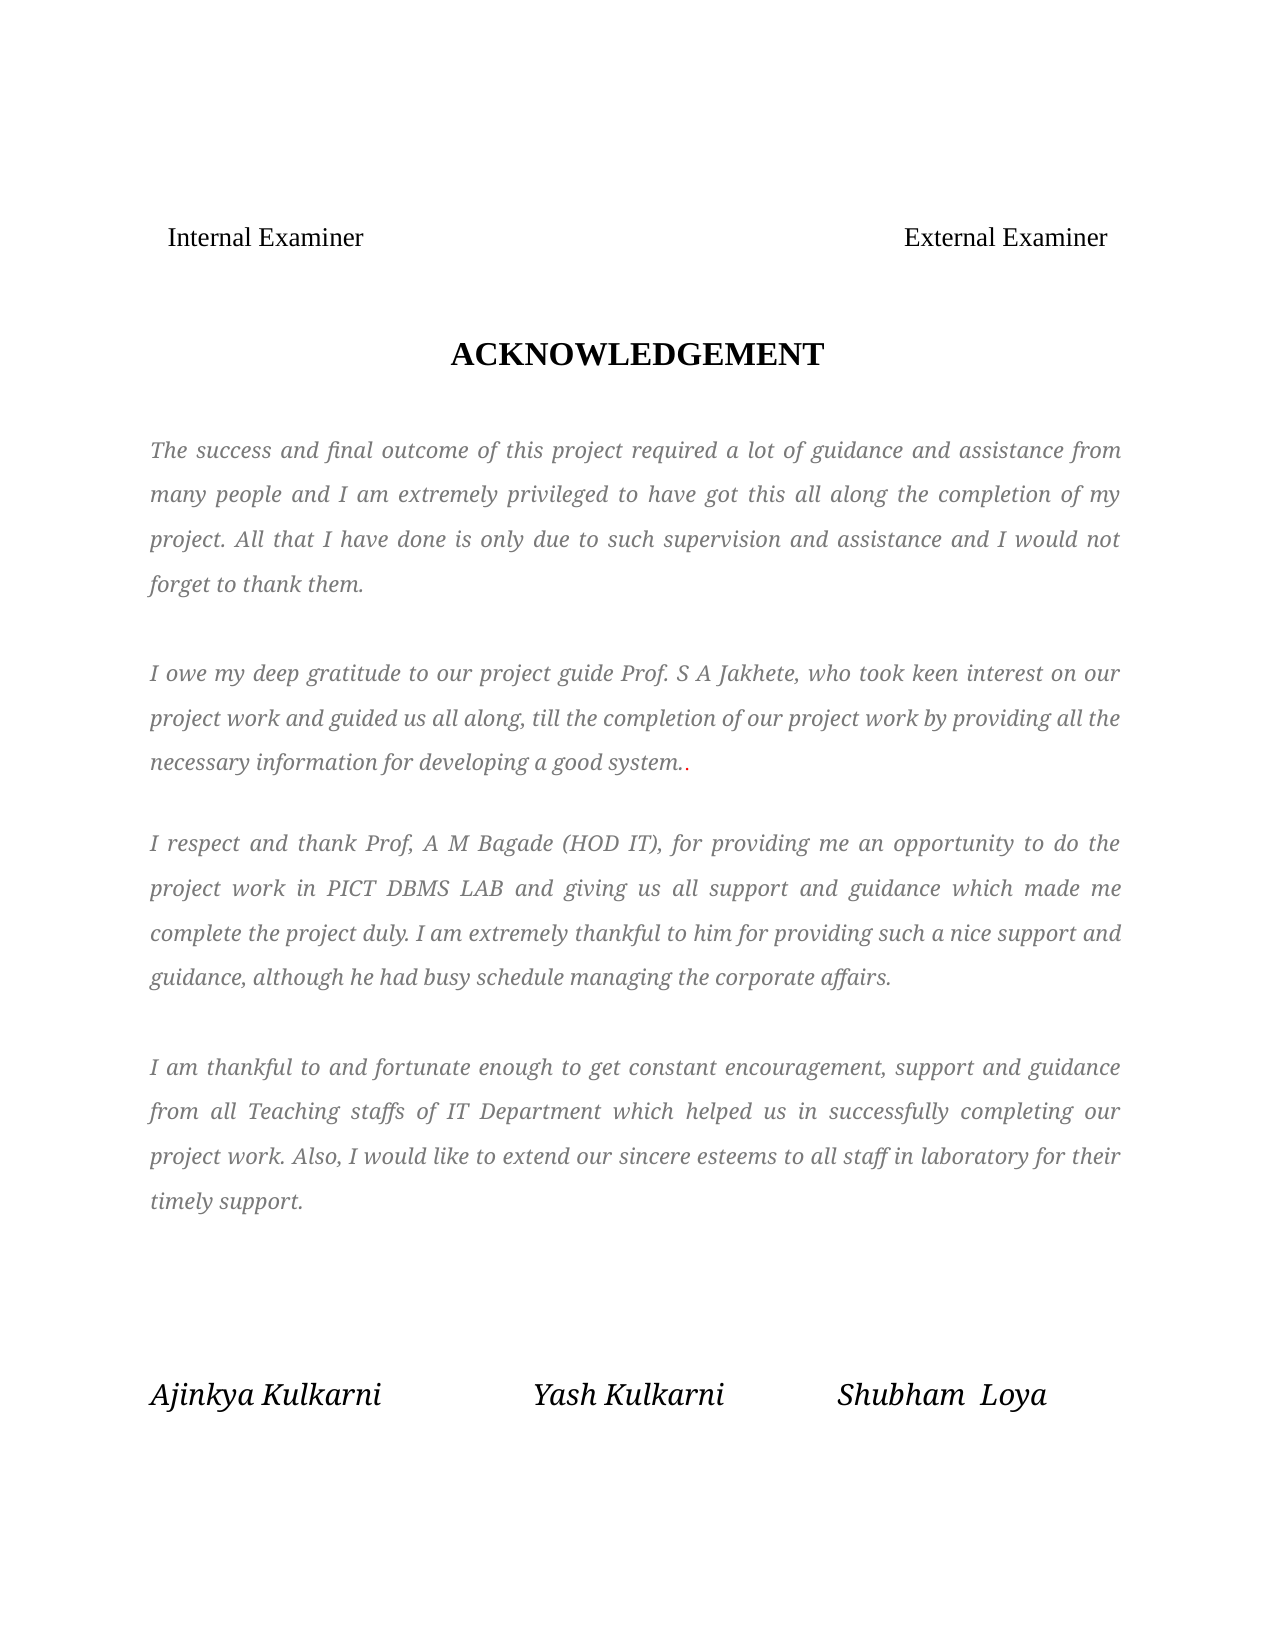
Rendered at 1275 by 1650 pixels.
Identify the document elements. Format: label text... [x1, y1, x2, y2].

text The success and final outcome of this project required a lot of guidance and assistance from many people and I am extremely privileged to have got this all along the completion of my project. All that I have done is only due to such supervision and assistance and I would not forget to thank them. [150, 434, 1125, 598]
text I owe my deep gratitude to our project guide Prof. S A Jakhete, who took keen interest on our project work and guided us all along, till the completion of our project work by providing all the necessary information for developing a good system.. [150, 658, 1125, 777]
text Internal Examiner External Examiner [150, 221, 1125, 253]
text Ajinkya Kulkarni Yash Kulkarni Shubham Loya [150, 1375, 1125, 1494]
text I am thankful to and fortunate enough to get constant encouragement, support and guidance from all Teaching staffs of IT Department which helped us in successfully completing our project work. Also, I would like to extend our sincere esteems to all staff in laboratory for their timely support. [150, 1052, 1125, 1215]
text ACKNOWLEDGEMENT [150, 334, 1125, 372]
text I respect and thank Prof, A M Bagade (HOD IT), for providing me an opportunity to do the project work in PICT DBMS LAB and giving us all support and guidance which made me complete the project duly. I am extremely thankful to him for providing such a nice support and guidance, although he had busy schedule managing the corporate affairs. [150, 828, 1125, 992]
